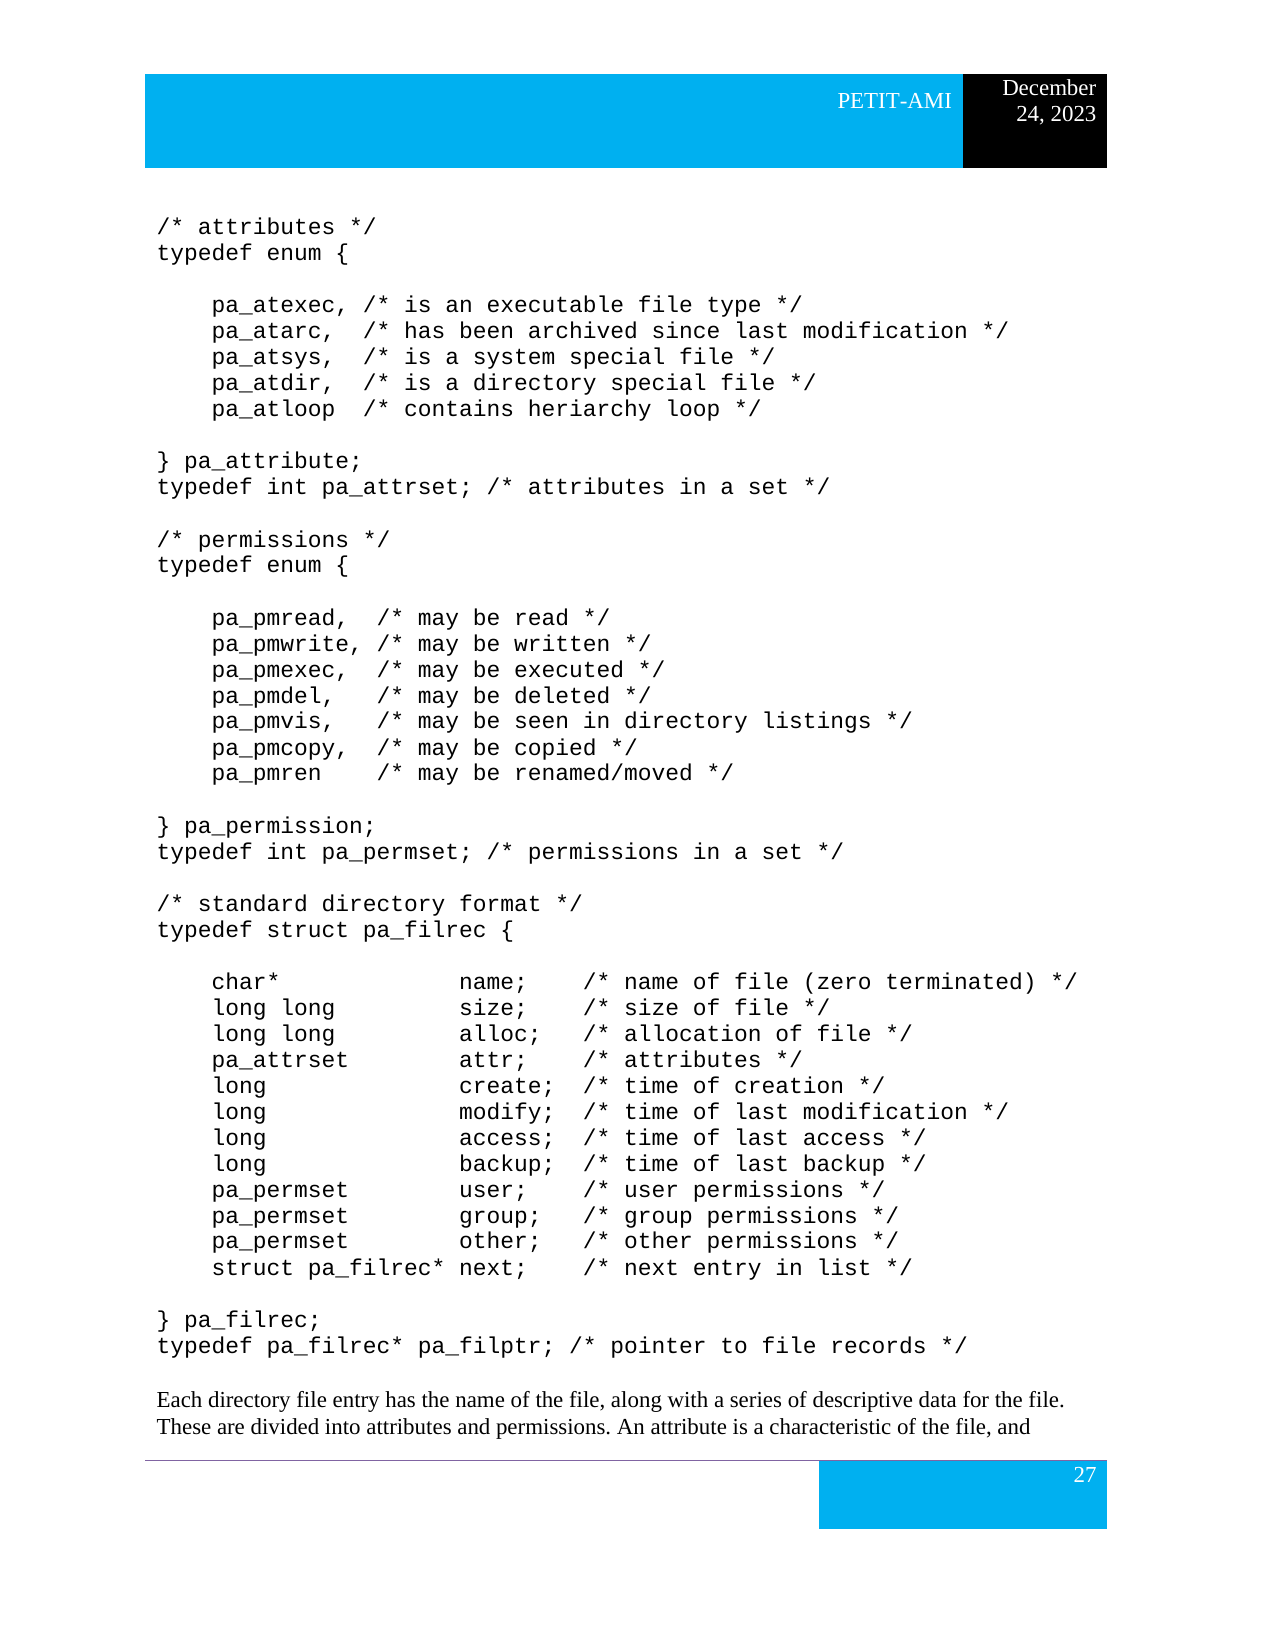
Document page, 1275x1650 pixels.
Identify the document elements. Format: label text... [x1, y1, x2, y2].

text } pa_attribute; [156, 450, 1118, 476]
text pa_pmvis, /* may be seen in directory listings */ [156, 710, 1118, 736]
text pa_pmcopy, /* may be copied */ [156, 736, 1118, 762]
text } pa_filrec; [156, 1308, 1118, 1334]
text pa_pmren /* may be renamed/moved */ [156, 762, 1118, 788]
text } pa_permission; [156, 814, 1118, 840]
text typedef int pa_permset; /* permissions in a set */ [156, 840, 1118, 866]
text typedef struct pa_filrec { [156, 918, 1118, 944]
text typedef enum { [156, 554, 1118, 580]
text long long alloc; /* allocation of file */ [156, 1022, 1118, 1048]
text pa_atdir, /* is a directory special file */ [156, 371, 1118, 397]
text typedef enum { [156, 241, 1118, 267]
text long modify; /* time of last modification */ [156, 1100, 1118, 1126]
text /* permissions */ [156, 528, 1118, 554]
text long access; /* time of last access */ [156, 1126, 1118, 1152]
text pa_attrset attr; /* attributes */ [156, 1048, 1118, 1074]
text typedef int pa_attrset; /* attributes in a set */ [156, 476, 1118, 502]
text char* name; /* name of file (zero terminated) */ [156, 971, 1118, 996]
text typedef pa_filrec* pa_filptr; /* pointer to file records */ [156, 1334, 1118, 1360]
text /* standard directory format */ [156, 892, 1118, 918]
text long long size; /* size of file */ [156, 996, 1118, 1022]
text pa_pmwrite, /* may be written */ [156, 632, 1118, 658]
text pa_pmdel, /* may be deleted */ [156, 684, 1118, 710]
text Each directory file entry has the name of the file, along with a series of descriptive data for the file. These are divided into attributes and permissions. An attribute is a characteristic of the file, and [156, 1386, 1118, 1439]
text long create; /* time of creation */ [156, 1074, 1118, 1100]
text long backup; /* time of last backup */ [156, 1152, 1118, 1178]
text pa_atloop /* contains heriarchy loop */ [156, 397, 1118, 423]
text pa_atexec, /* is an executable file type */ [156, 294, 1118, 319]
text pa_atarc, /* has been archived since last modification */ [156, 319, 1118, 346]
text pa_permset group; /* group permissions */ [156, 1204, 1118, 1230]
text pa_permset other; /* other permissions */ [156, 1230, 1118, 1256]
text pa_permset user; /* user permissions */ [156, 1178, 1118, 1204]
text pa_pmread, /* may be read */ [156, 606, 1118, 632]
text /* attributes */ [156, 215, 1118, 241]
text pa_pmexec, /* may be executed */ [156, 658, 1118, 684]
text struct pa_filrec* next; /* next entry in list */ [156, 1256, 1118, 1282]
text pa_atsys, /* is a system special file */ [156, 346, 1118, 371]
